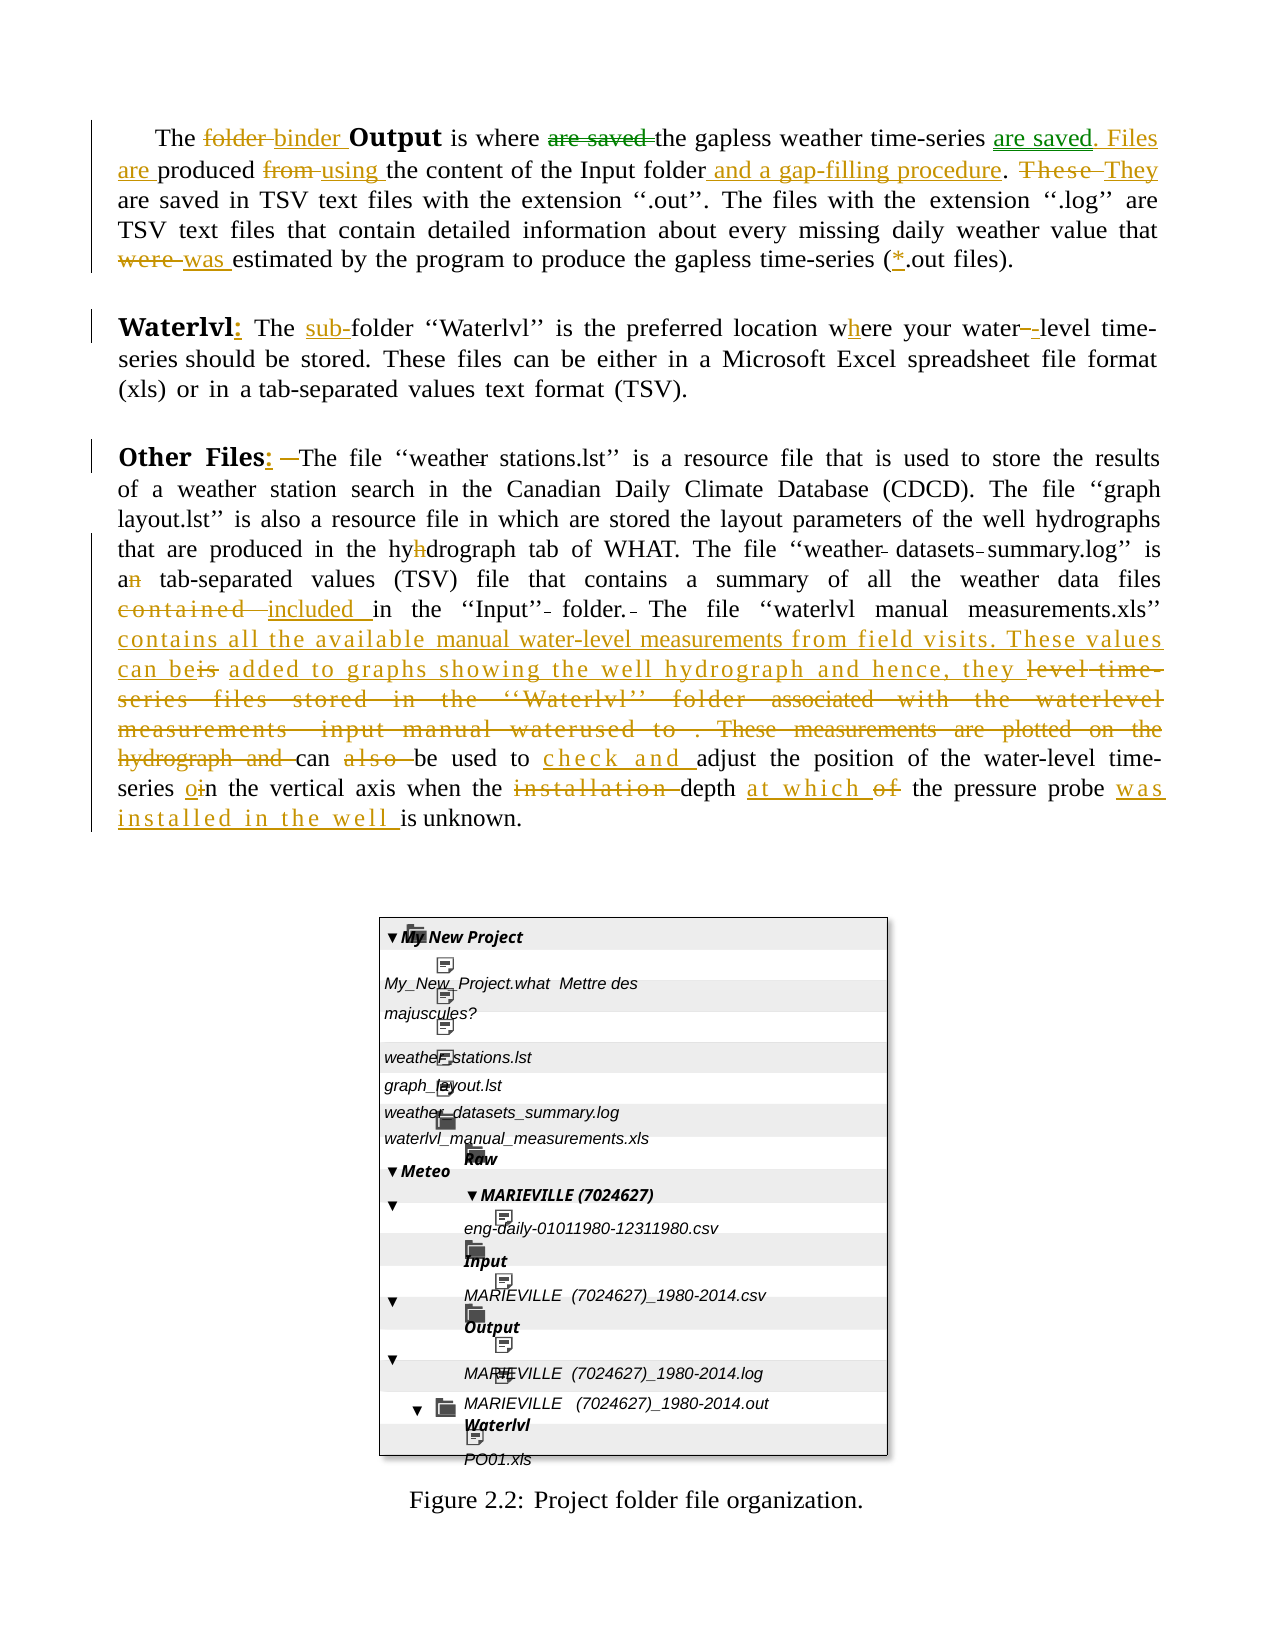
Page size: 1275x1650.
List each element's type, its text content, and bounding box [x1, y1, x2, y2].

text Other Files: The file ‘‘weather stations.lst’’ is a resource file that is used to store the results of a weather station search in the Canadian Daily Climate Database (CDCD). The file ‘‘graph layout.lst’’ is also a resource file in which are stored the layout parameters of the well hydrographs that are produced in the hydrograph tab of WHAT. The file ‘‘weather datasets summary.log’’ is a tab-separated values (TSV) file that contains a summary of all the weather data files included in the ‘‘Input’’ folder. The file ‘‘waterlvl manual measurements.xls’’ contains all the available manual water-level measurements from field visits. These values can be added to graphs showing the well hydrograph and hence, they can be used to check and adjust the position of the water-level time-series on the vertical axis when the depth at which the pressure probe was installed in the well is unknown. [117, 700, 1162, 729]
picture [377, 914, 898, 1466]
text Other Files: The file ‘‘weather stations.lst’’ is a resource file that is used to store the results of a weather station search in the Canadian Daily Climate Database (CDCD). The file ‘‘graph layout.lst’’ is also a resource file in which are stored the layout parameters of the well hydrographs that are produced in the hydrograph tab of WHAT. The file ‘‘weather datasets summary.log’’ is a tab-separated values (TSV) file that contains a summary of all the weather data files included in the ‘‘Input’’ folder. The file ‘‘waterlvl manual measurements.xls’’ contains all the available manual water-level measurements from field visits. These values can be added to graphs showing the well hydrograph and hence, they can be used to check and adjust the position of the water-level time-series on the vertical axis when the depth at which the pressure probe was installed in the well is unknown. [117, 730, 1162, 832]
text Waterlvl: The sub-folder ‘‘Waterlvl’’ is the preferred location where your water-level time-series should be stored. These files can be either in a Microsoft Excel spreadsheet file format (xls) or in a tab-separated values text format (TSV). [118, 309, 1157, 403]
text The binder Output is where the gapless weather time-series are saved. Files are produced using the content of the Input folder and a gap-filling procedure. They are saved in TSV text files with the extension ‘‘.out’’. The files with the extension ‘‘.log’’ are TSV text files that contain detailed information about every missing daily weather value that was estimated by the program to produce the gapless time-series (*.out files). [117, 120, 1158, 273]
text Other Files: The file ‘‘weather stations.lst’’ is a resource file that is used to store the results of a weather station search in the Canadian Daily Climate Database (CDCD). The file ‘‘graph layout.lst’’ is also a resource file in which are stored the layout parameters of the well hydrographs that are produced in the hydrograph tab of WHAT. The file ‘‘weather datasets summary.log’’ is a tab-separated values (TSV) file that contains a summary of all the weather data files included in the ‘‘Input’’ folder. The file ‘‘waterlvl manual measurements.xls’’ contains all the available manual water-level measurements from field visits. These values can be added to graphs showing the well hydrograph and hence, they can be used to check and adjust the position of the water-level time-series on the vertical axis when the depth at which the pressure probe was installed in the well is unknown. [117, 650, 1162, 699]
text Other Files: The file ‘‘weather stations.lst’’ is a resource file that is used to store the results of a weather station search in the Canadian Daily Climate Database (CDCD). The file ‘‘graph layout.lst’’ is also a resource file in which are stored the layout parameters of the well hydrographs that are produced in the hydrograph tab of WHAT. The file ‘‘weather datasets summary.log’’ is a tab-separated values (TSV) file that contains a summary of all the weather data files included in the ‘‘Input’’ folder. The file ‘‘waterlvl manual measurements.xls’’ contains all the available manual water-level measurements from field visits. These values can be added to graphs showing the well hydrograph and hence, they can be used to check and adjust the position of the water-level time-series on the vertical axis when the depth at which the pressure probe was installed in the well is unknown. [117, 439, 1162, 649]
text Figure 2.2: Project folder file organization. [409, 1485, 1173, 1514]
